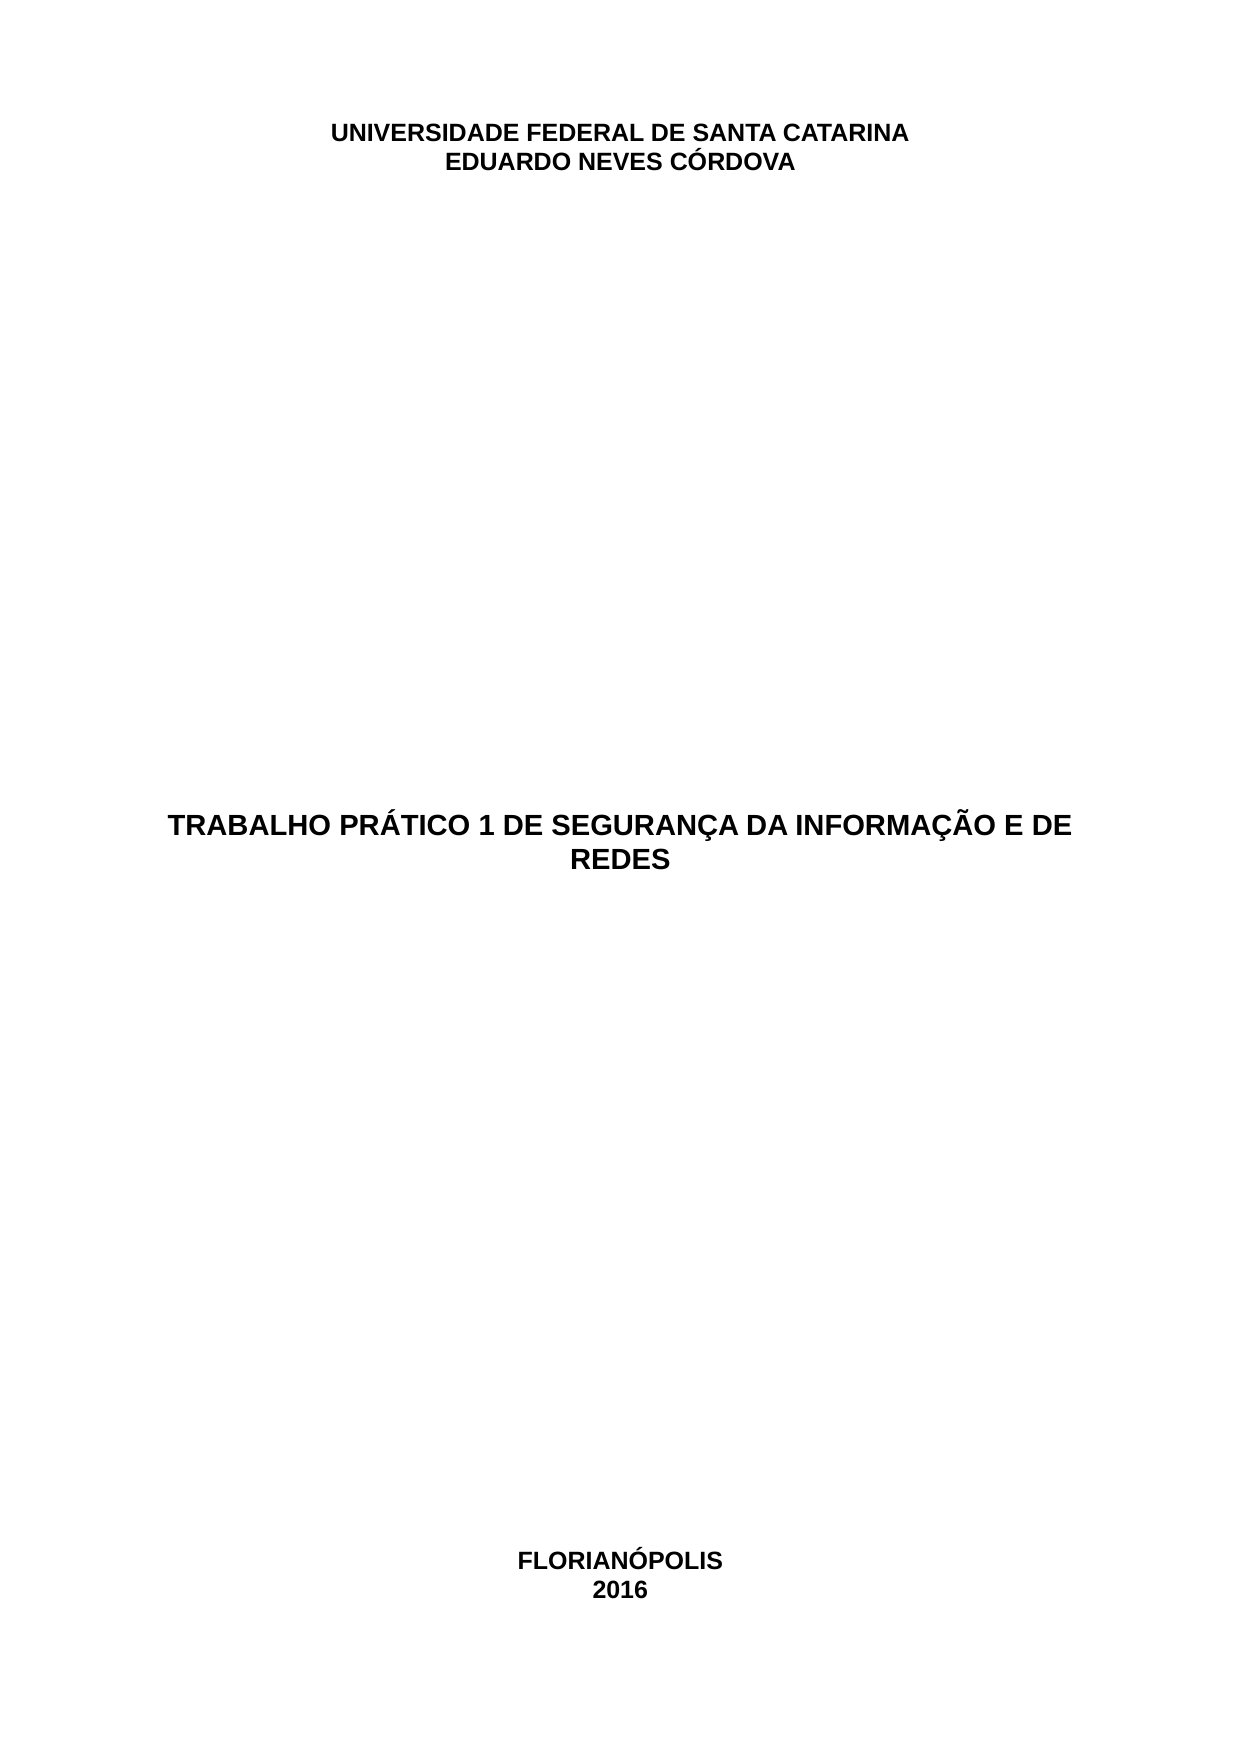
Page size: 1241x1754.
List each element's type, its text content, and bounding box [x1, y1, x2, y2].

text EDUARDO NEVES CÓRDOVA [118, 147, 1122, 176]
text 2016 [118, 1575, 1122, 1603]
text FLORIANÓPOLIS [118, 1546, 1122, 1575]
text UNIVERSIDADE FEDERAL DE SANTA CATARINA [118, 118, 1122, 147]
text TRABALHO PRÁTICO 1 DE SEGURANÇA DA INFORMAÇÃO E DE REDES [118, 808, 1122, 875]
